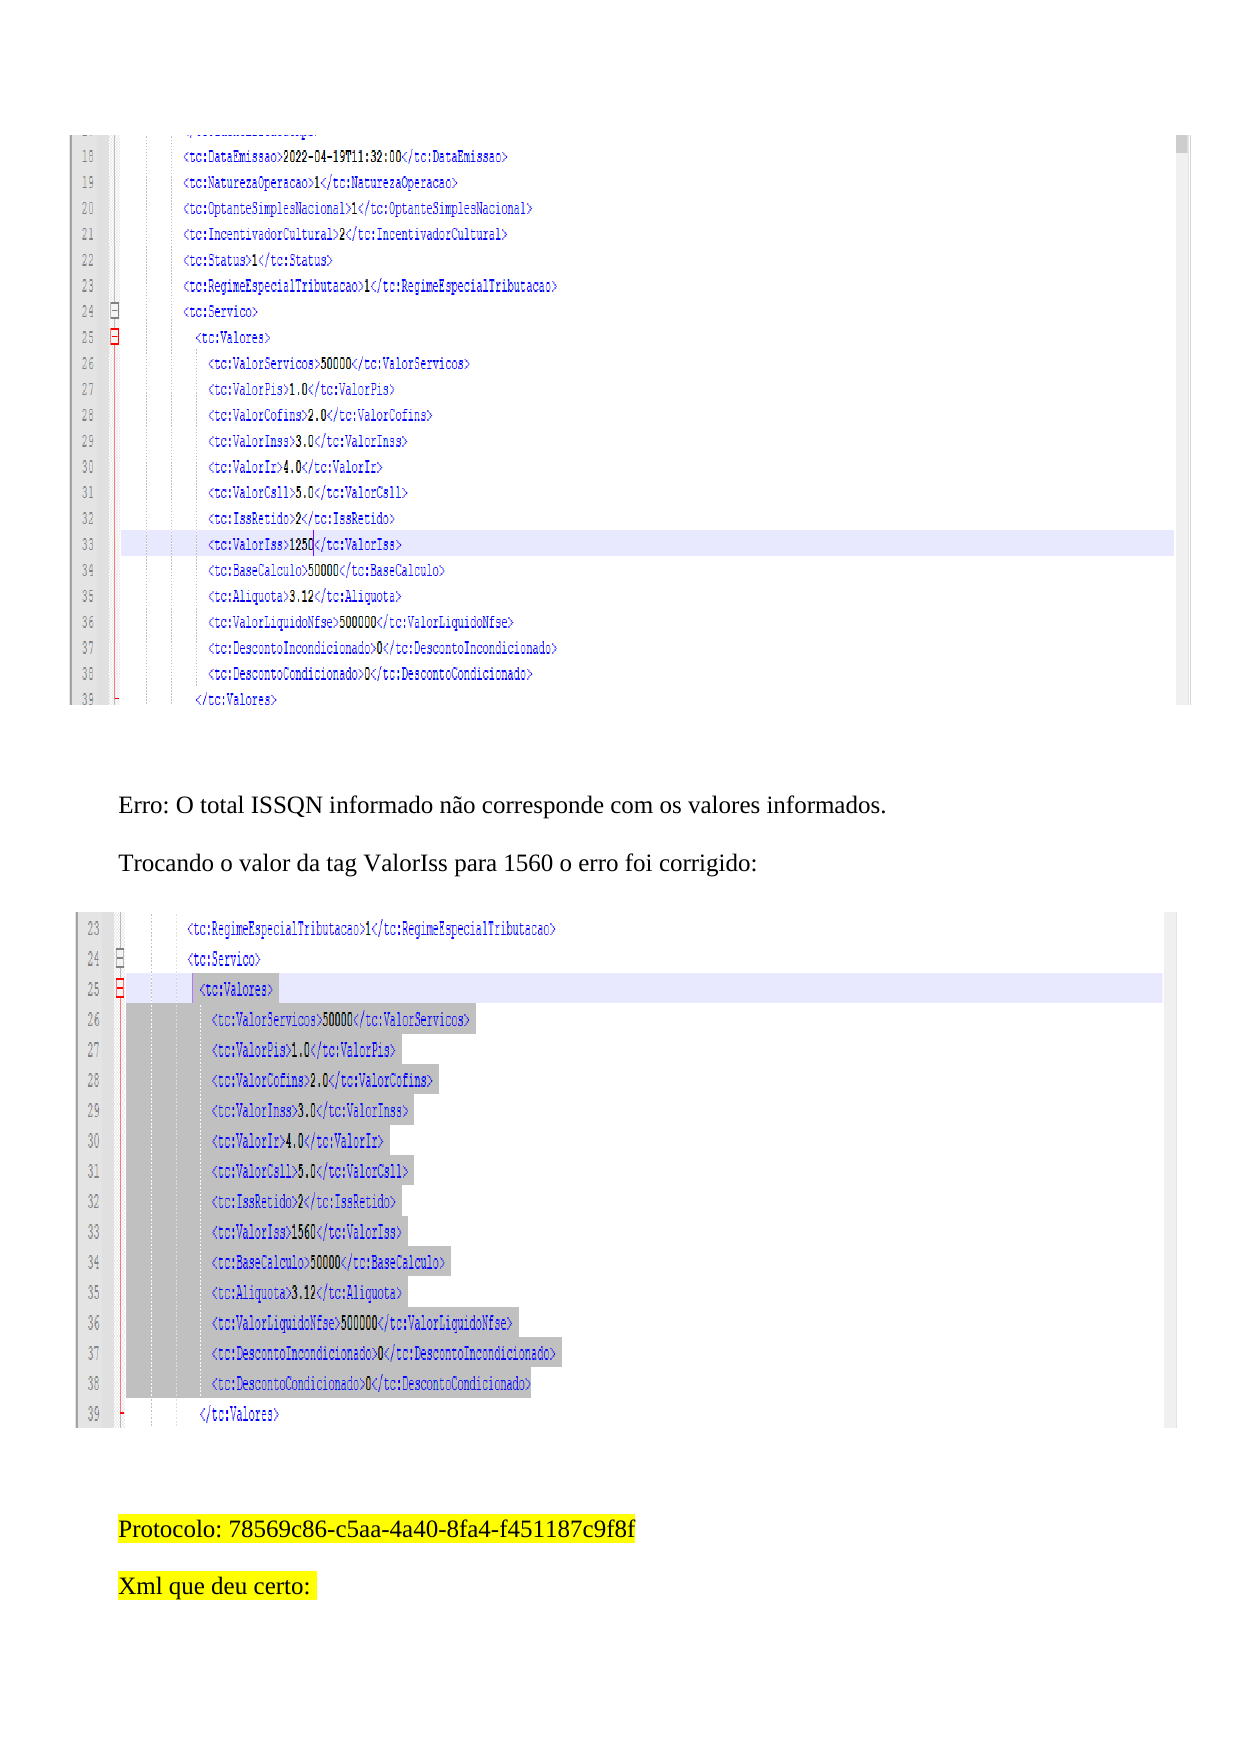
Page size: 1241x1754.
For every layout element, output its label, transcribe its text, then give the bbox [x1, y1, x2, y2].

list Trocando o valor da tag ValorIss para 1560 o erro foi corrigido: [118, 848, 1122, 877]
picture [68, 135, 1191, 705]
list Protocolo: 78569c86-c5aa-4a40-8fa4-f451187c9f8f [118, 1514, 1122, 1543]
list Xml que deu certo: [118, 1571, 1122, 1600]
picture [74, 912, 1178, 1428]
list Erro: O total ISSQN informado não corresponde com os valores informados. [118, 790, 1122, 819]
